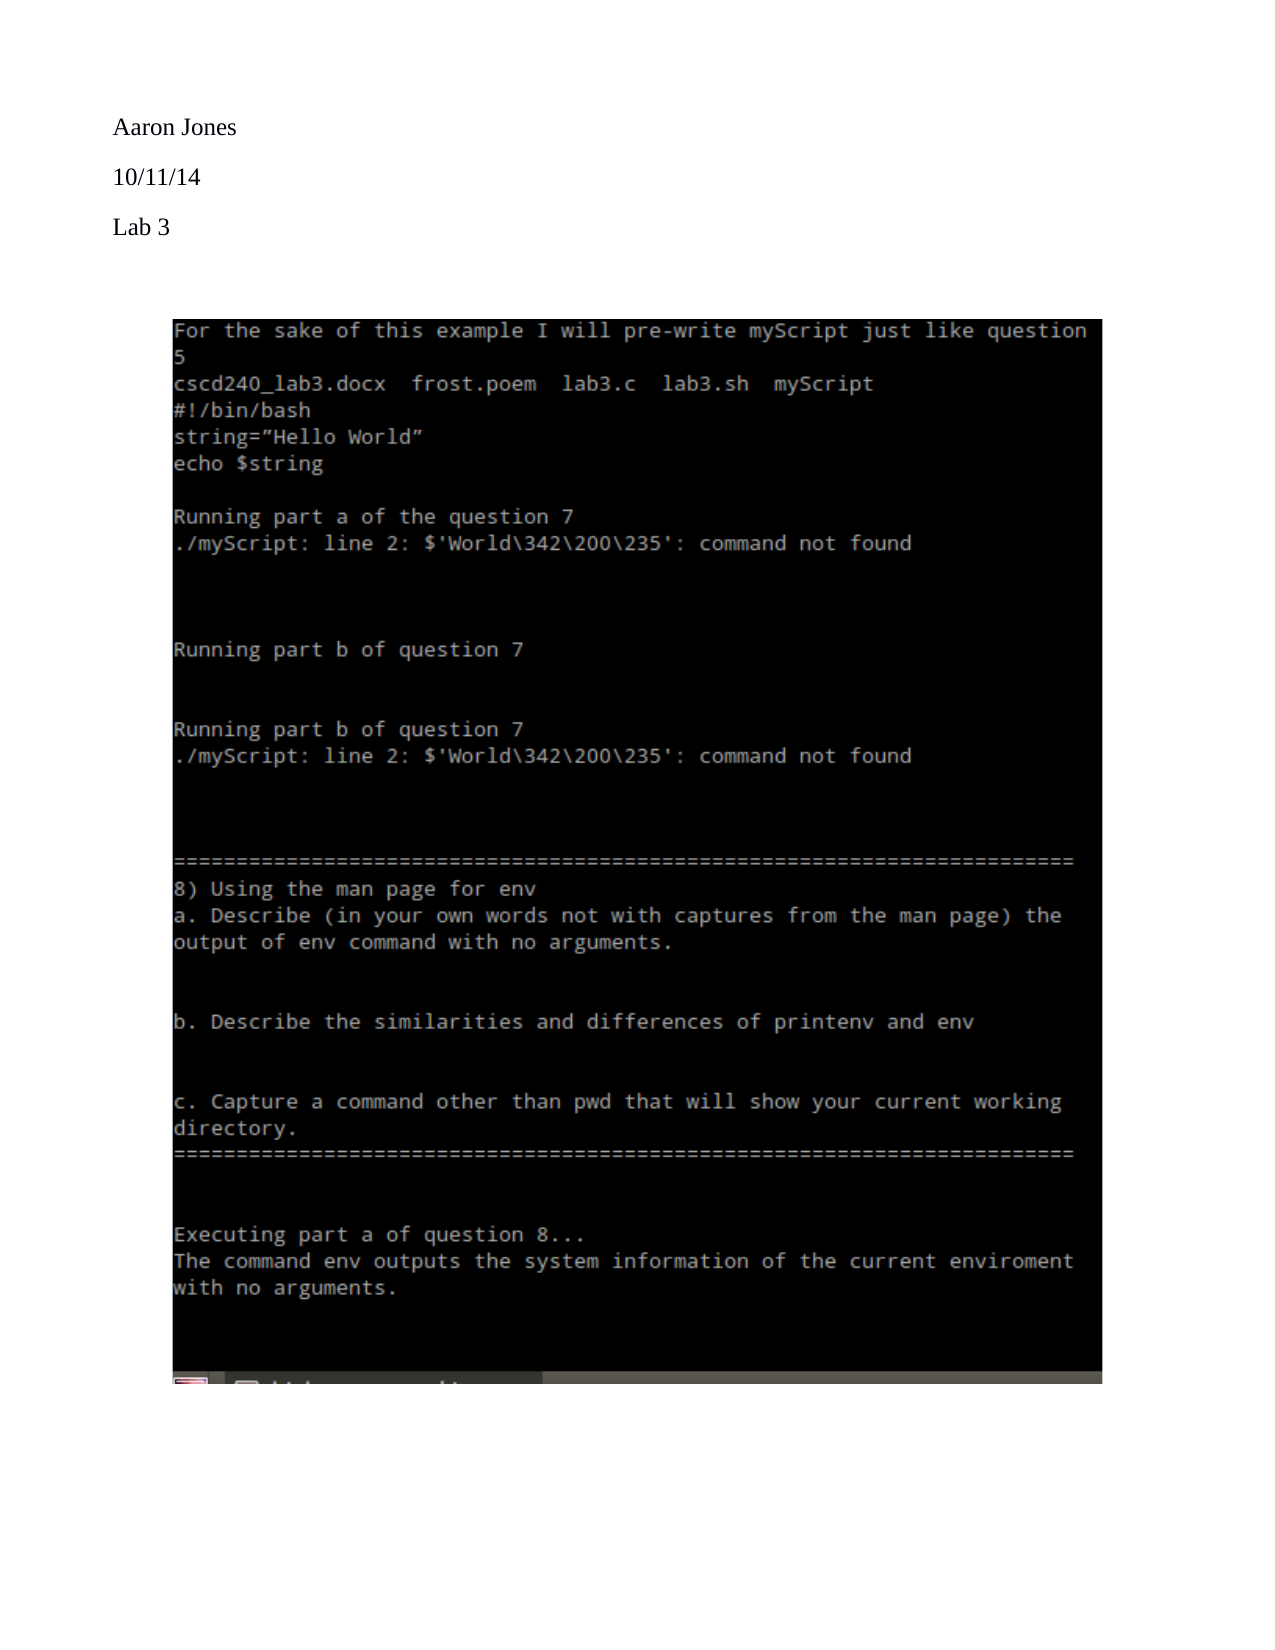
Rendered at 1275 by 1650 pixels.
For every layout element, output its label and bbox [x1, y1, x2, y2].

picture [172, 319, 1103, 1384]
